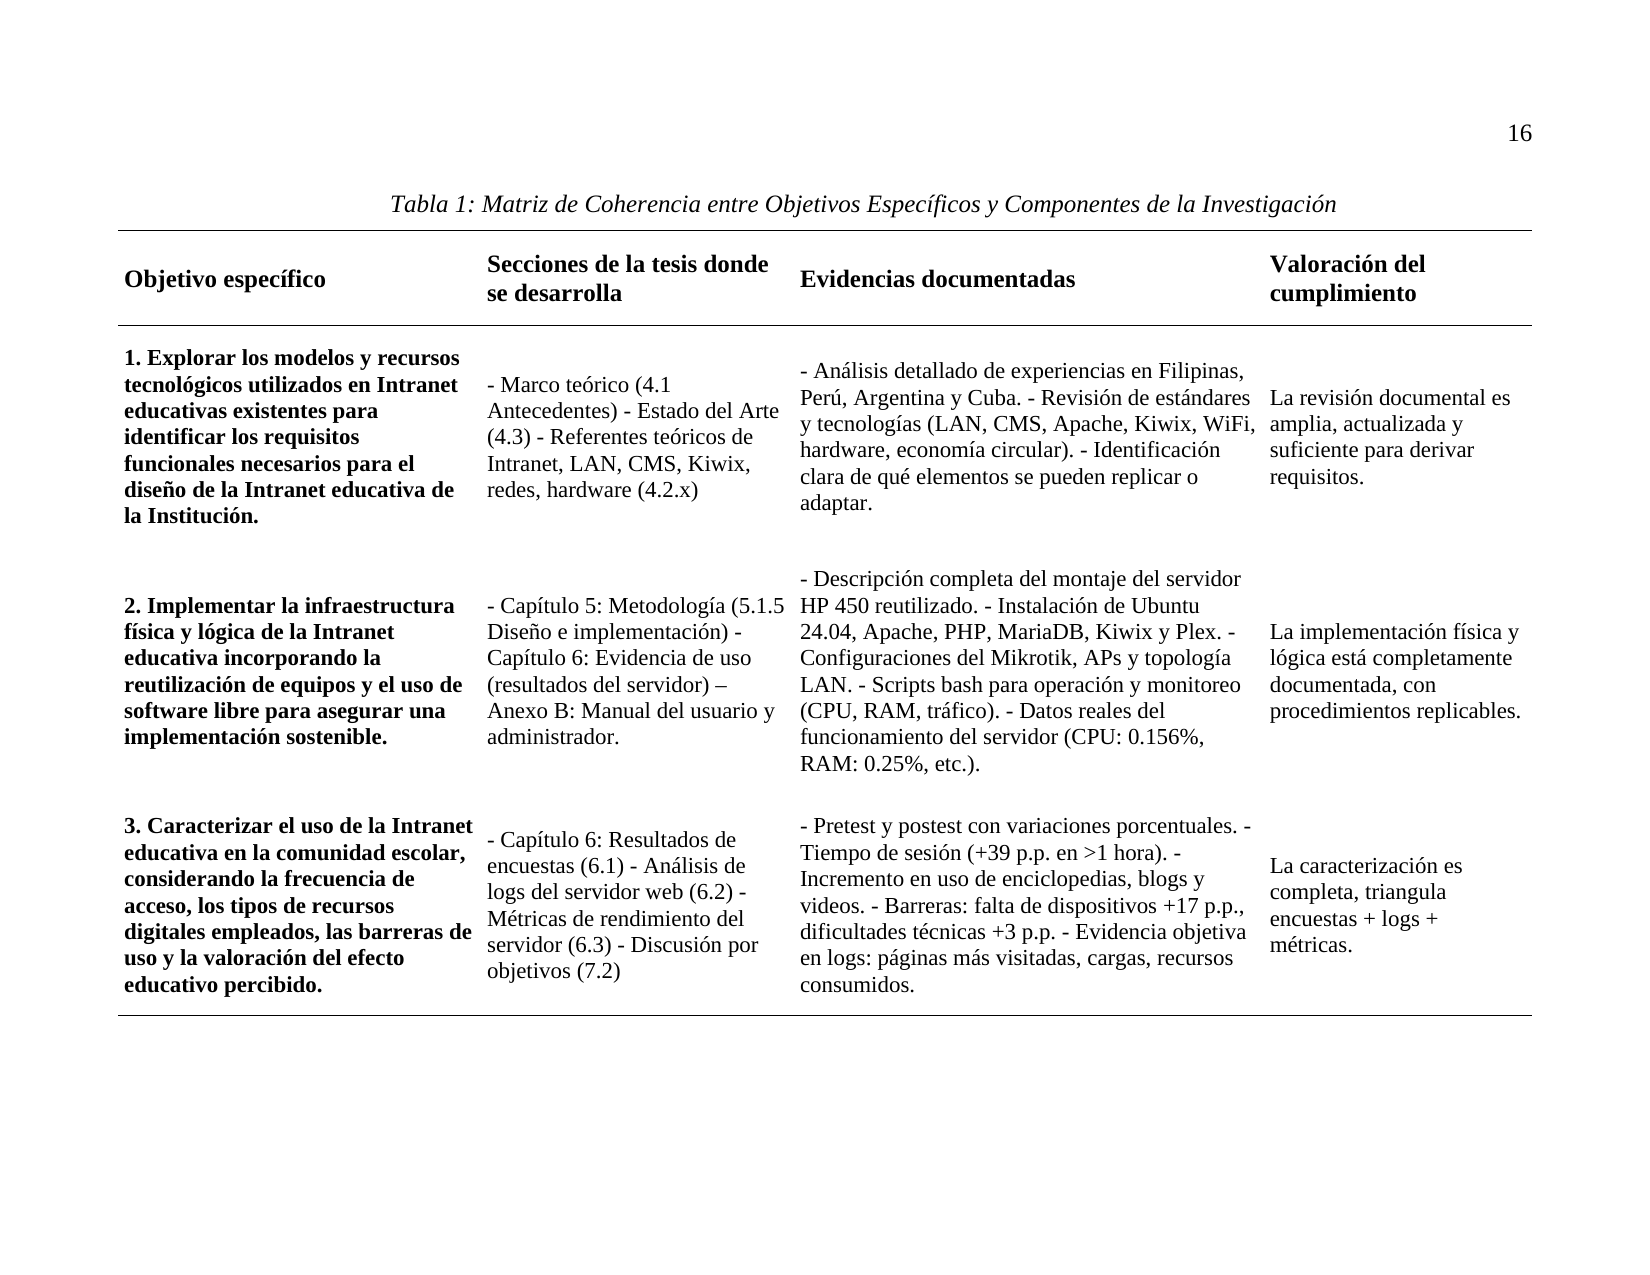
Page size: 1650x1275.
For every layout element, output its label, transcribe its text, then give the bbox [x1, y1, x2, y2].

table_cell La implementación física y lógica está completamente documentada, con procedimientos replicables. [1264, 547, 1532, 794]
table_header Valoración del cumplimiento [1264, 231, 1532, 325]
table_cell 1. Explorar los modelos y recursos tecnológicos utilizados en Intranet educativas existentes para identificar los requisitos funcionales necesarios para el diseño de la Intranet educativa de la Institución. [118, 326, 481, 547]
table_cell La revisión documental es amplia, actualizada y suficiente para derivar requisitos. [1264, 326, 1532, 547]
table_cell - Análisis detallado de experiencias en Filipinas, Perú, Argentina y Cuba. - Revisión de estándares y tecnologías (LAN, CMS, Apache, Kiwix, WiFi, hardware, economía circular). - Identificación clara de qué elementos se pueden replicar o adaptar. [794, 326, 1264, 547]
table_cell - Capítulo 6: Resultados de encuestas (6.1) - Análisis de logs del servidor web (6.2) - Métricas de rendimiento del servidor (6.3) - Discusión por objetivos (7.2) [481, 794, 794, 1015]
table_cell 3. Caracterizar el uso de la Intranet educativa en la comunidad escolar, considerando la frecuencia de acceso, los tipos de recursos digitales empleados, las barreras de uso y la valoración del efecto educativo percibido. [118, 794, 481, 1015]
table_cell - Pretest y postest con variaciones porcentuales. - Tiempo de sesión (+39 p.p. en >1 hora). - Incremento en uso de enciclopedias, blogs y videos. - Barreras: falta de dispositivos +17 p.p., dificultades técnicas +3 p.p. - Evidencia objetiva en logs: páginas más visitadas, cargas, recursos consumidos. [794, 794, 1264, 1015]
table_header Secciones de la tesis donde se desarrolla [481, 231, 794, 325]
table_cell - Marco teórico (4.1 Antecedentes) - Estado del Arte (4.3) - Referentes teóricos de Intranet, LAN, CMS, Kiwix, redes, hardware (4.2.x) [481, 326, 794, 547]
table_cell 2. Implementar la infraestructura física y lógica de la Intranet educativa incorporando la reutilización de equipos y el uso de software libre para asegurar una implementación sostenible. [118, 547, 481, 794]
table_cell - Capítulo 5: Metodología (5.1.5 Diseño e implementación) - Capítulo 6: Evidencia de uso (resultados del servidor) – Anexo B: Manual del usuario y administrador. [481, 547, 794, 794]
text Tabla 1: Matriz de Coherencia entre Objetivos Específicos y Componentes de la Investigación [118, 189, 1532, 218]
table_header Evidencias documentadas [794, 231, 1264, 325]
table_cell La caracterización es completa, triangula encuestas + logs + métricas. [1264, 794, 1532, 1015]
table_cell - Descripción completa del montaje del servidor HP 450 reutilizado. - Instalación de Ubuntu 24.04, Apache, PHP, MariaDB, Kiwix y Plex. - Configuraciones del Mikrotik, APs y topología LAN. - Scripts bash para operación y monitoreo (CPU, RAM, tráfico). - Datos reales del funcionamiento del servidor (CPU: 0.156%, RAM: 0.25%, etc.). [794, 547, 1264, 794]
table_header Objetivo específico [118, 231, 481, 325]
